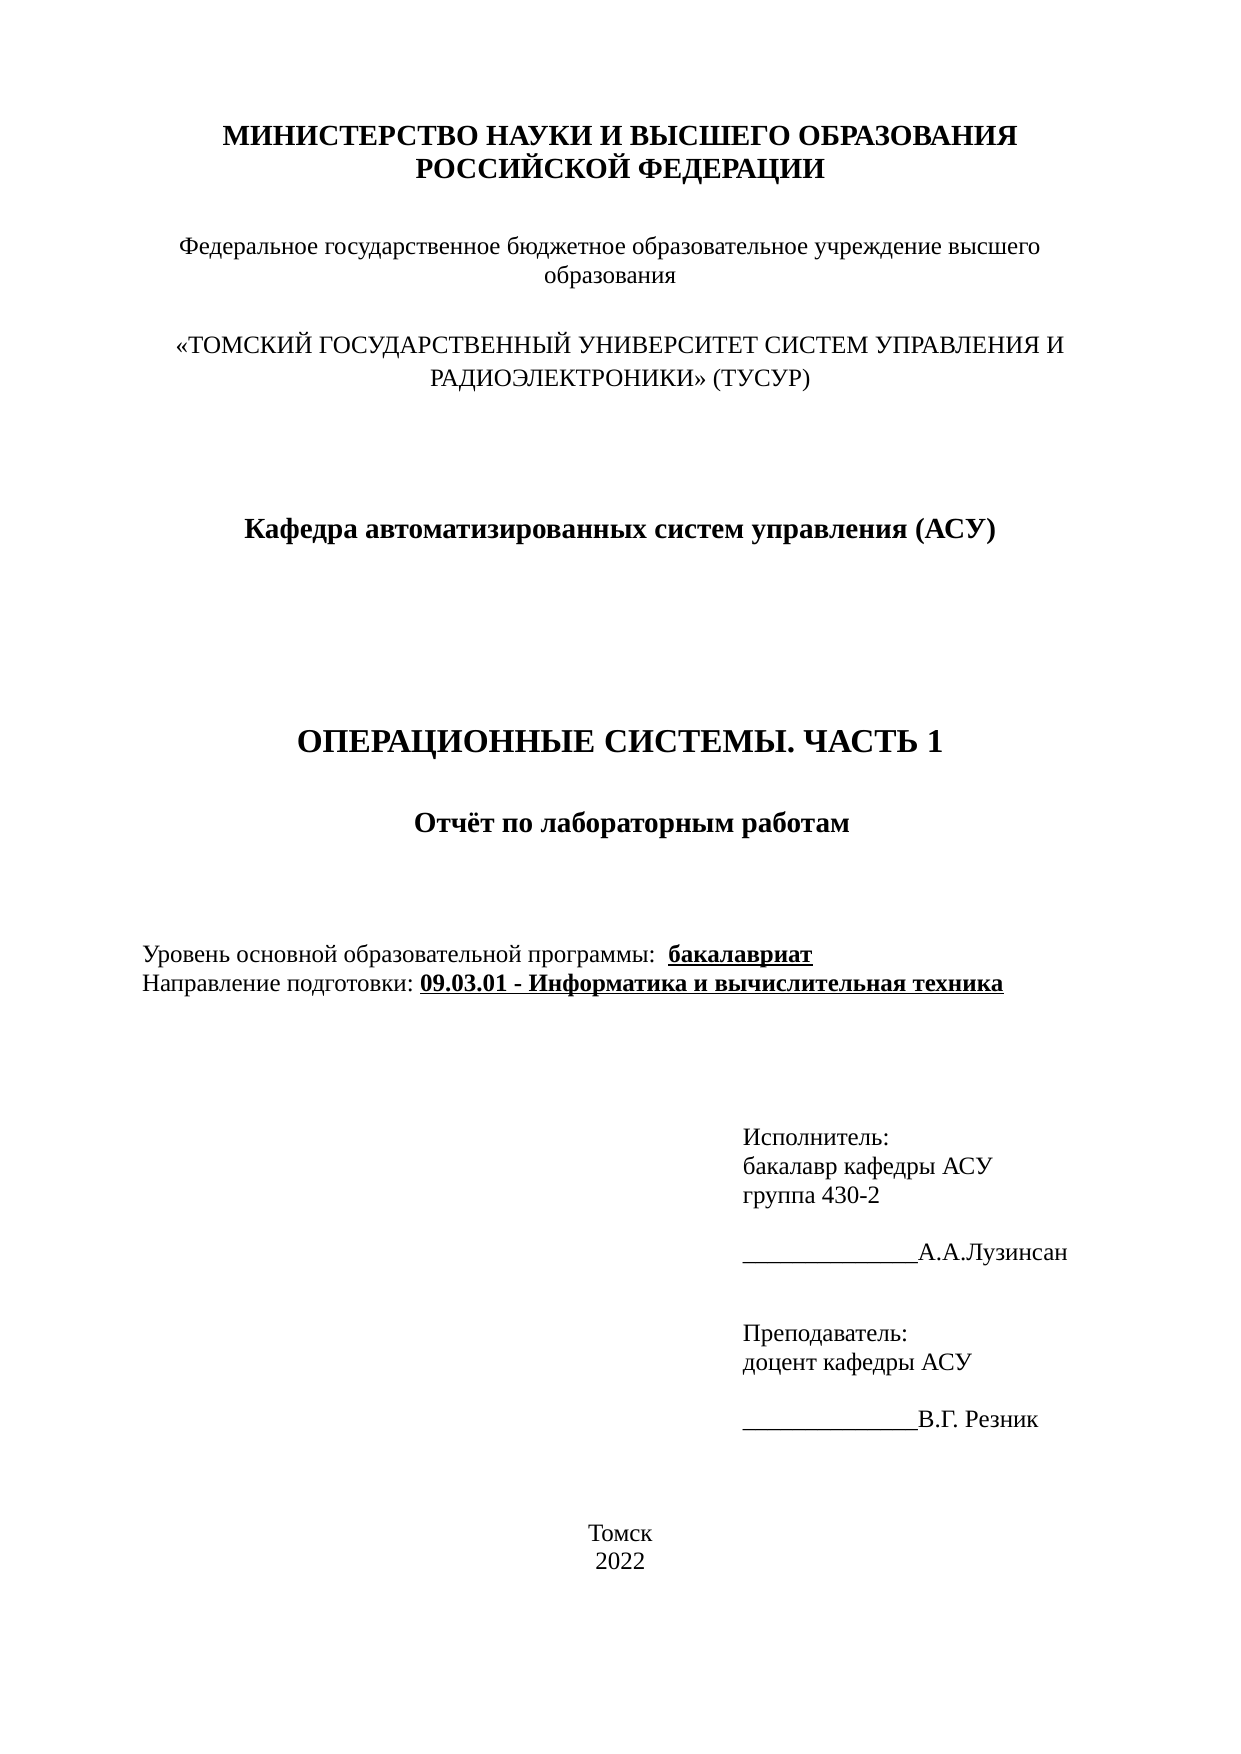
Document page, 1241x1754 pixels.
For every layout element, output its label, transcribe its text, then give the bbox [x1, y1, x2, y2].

text Томск [142, 1518, 1098, 1546]
text Отчёт по лабораторным работам [165, 805, 1098, 839]
table_cell [737, 1272, 1098, 1312]
table_header [142, 1117, 737, 1272]
text МИНИСТЕРСТВО НАУКИ И ВЫСШЕГО ОБРАЗОВАНИЯ РОССИЙСКОЙ ФЕДЕРАЦИИ [142, 118, 1098, 185]
table_cell [142, 1312, 737, 1438]
text Федеральное государственное бюджетное образовательное учреждение высшего образования [142, 231, 1078, 289]
subtitle ОПЕРАЦИОННЫЕ СИСТЕМЫ. ЧАСТЬ 1 [142, 721, 1098, 759]
text Направление подготовки: 09.03.01 - Информатика и вычислительная техника [142, 968, 1098, 997]
text «ТОМСКИЙ ГОСУДАРСТВЕННЫЙ УНИВЕРСИТЕТ СИСТЕМ УПРАВЛЕНИЯ И РАДИОЭЛЕКТРОНИКИ» (ТУСУР) [142, 330, 1098, 392]
table_header Исполнитель: бакалавр кафедры АСУ группа 430-2 ______________А.А.Лузинсан [737, 1117, 1098, 1272]
table_cell Преподаватель: доцент кафедры АСУ ______________В.Г. Резник [737, 1312, 1098, 1438]
table_cell [142, 1272, 737, 1312]
text 2022 [142, 1546, 1098, 1575]
text Уровень основной образовательной программы: бакалавриат [142, 939, 1098, 968]
text Кафедра автоматизированных систем управления (АСУ) [142, 511, 1098, 545]
